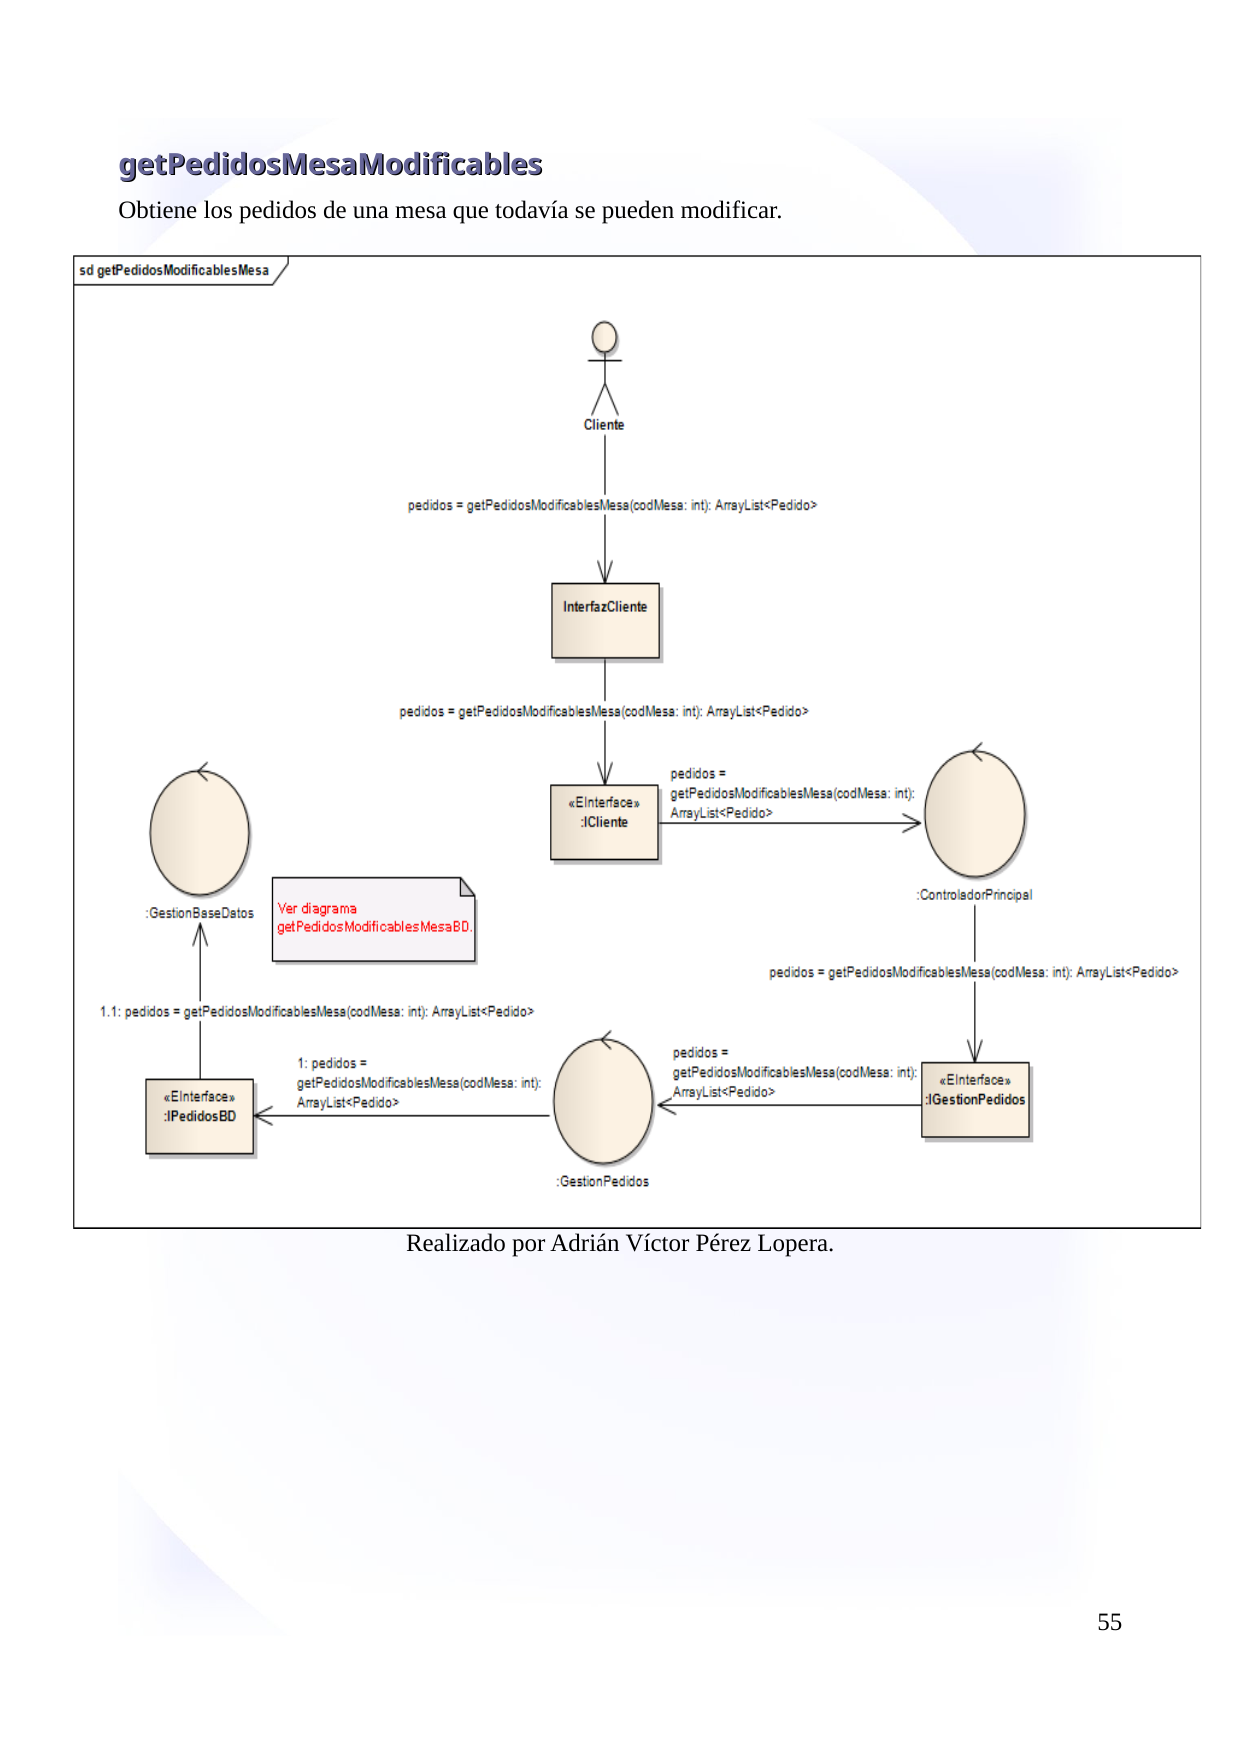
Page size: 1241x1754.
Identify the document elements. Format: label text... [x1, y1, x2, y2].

text [118, 237, 1122, 255]
picture [118, 224, 1122, 237]
picture [118, 183, 1122, 195]
picture [118, 118, 1122, 143]
text Realizado por Adrián Víctor Pérez Lopera. [118, 1229, 1122, 1257]
picture [72, 255, 1202, 1229]
text Obtiene los pedidos de una mesa que todavía se pueden modificar. [118, 195, 1122, 224]
subtitle getPedidosMesaModificables [118, 143, 1122, 183]
picture [118, 1257, 1122, 1636]
